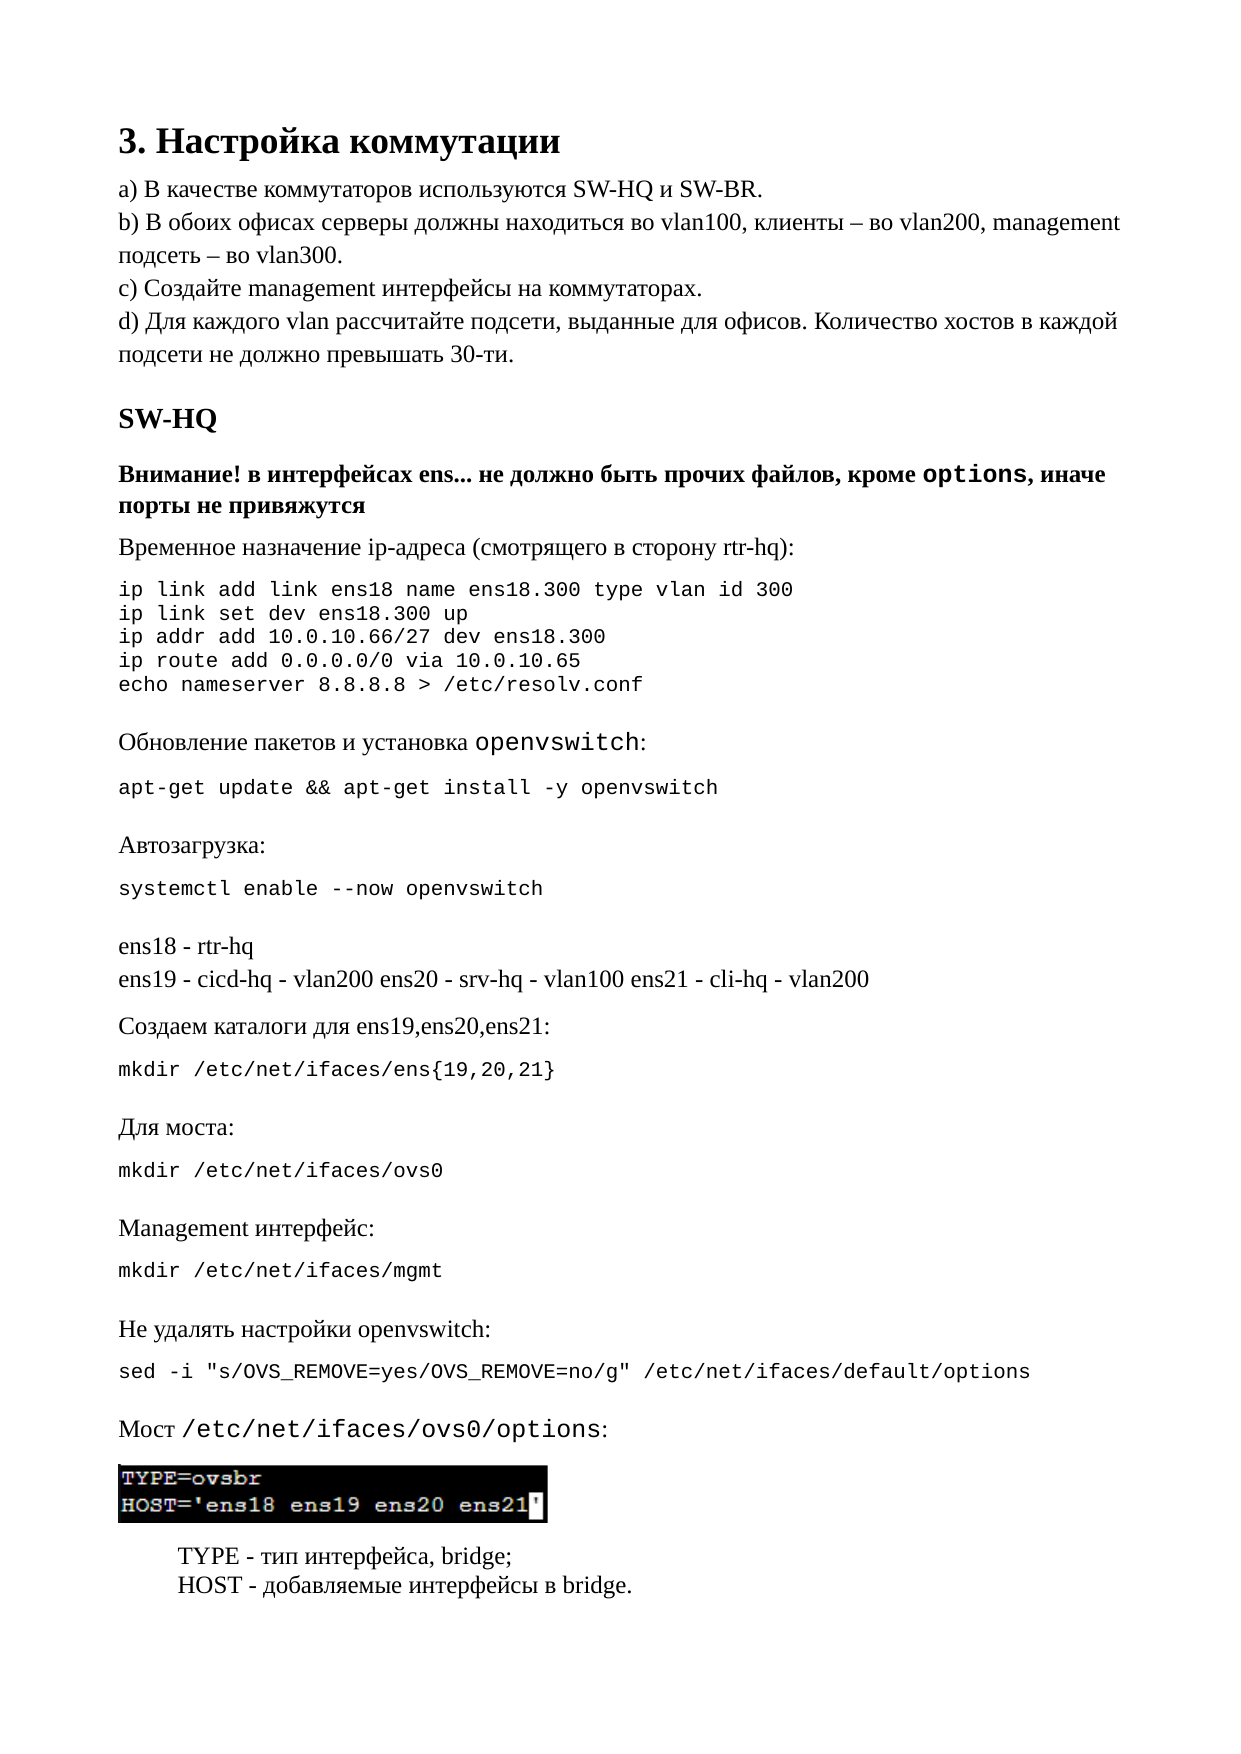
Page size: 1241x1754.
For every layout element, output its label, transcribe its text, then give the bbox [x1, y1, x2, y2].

text ip addr add 10.0.10.66/27 dev ens18.300 [118, 627, 1122, 650]
text apt-get update && apt-get install -y openvswitch [118, 777, 1122, 801]
picture [118, 1464, 548, 1523]
text echo nameserver 8.8.8.8 > /etc/resolv.conf [118, 674, 1122, 697]
text Не удалять настройки openvswitch: [118, 1314, 1122, 1342]
text Обновление пакетов и установка openvswitch: [118, 727, 1122, 758]
text Мост /etc/net/ifaces/ovs0/options: [118, 1414, 1122, 1445]
text ip link add link ens18 name ens18.300 type vlan id 300 [118, 579, 1122, 603]
text Для моста: [118, 1112, 1122, 1141]
text Management интерфейс: [118, 1213, 1122, 1242]
subtitle Внимание! в интерфейсах ens... не должно быть прочих файлов, кроме options, иначе порты не привяжутся [118, 459, 1122, 519]
subtitle SW-HQ [118, 401, 1122, 434]
text Временное назначение ip-адреса (смотрящего в сторону rtr-hq): [118, 532, 1122, 560]
text Создаем каталоги для ens19,ens20,ens21: [118, 1011, 1122, 1040]
text sed -i "s/OVS_REMOVE=yes/OVS_REMOVE=no/g" /etc/net/ifaces/default/options [118, 1361, 1122, 1385]
text ip route add 0.0.0.0/0 via 10.0.10.65 [118, 650, 1122, 674]
text TYPE - тип интерфейса, bridge; HOST - добавляемые интерфейсы в bridge. [177, 1541, 1063, 1598]
text systemctl enable --now openvswitch [118, 878, 1122, 901]
text ens18 - rtr-hq ens19 - cicd-hq - vlan200 ens20 - srv-hq - vlan100 ens21 - cli-hq - vlan200 [118, 931, 1122, 993]
text Автозагрузка: [118, 830, 1122, 859]
text a) В качестве коммутаторов используются SW-HQ и SW-BR. b) В обоих офисах серверы должны находиться во vlan100, клиенты – во vlan200, management подсеть – во vlan300. c) Создайте management интерфейсы на коммутаторах. d) Для каждого vlan рассчитайте подсети, выданные для офисов. Количество хостов в каждой подсети не должно превышать 30-ти. [118, 174, 1122, 368]
text mkdir /etc/net/ifaces/mgmt [118, 1261, 1122, 1284]
text ip link set dev ens18.300 up [118, 603, 1122, 627]
text mkdir /etc/net/ifaces/ens{19,20,21} [118, 1059, 1122, 1083]
text mkdir /etc/net/ifaces/ovs0 [118, 1160, 1122, 1183]
subtitle 3. Настройка коммутации [118, 118, 1122, 161]
